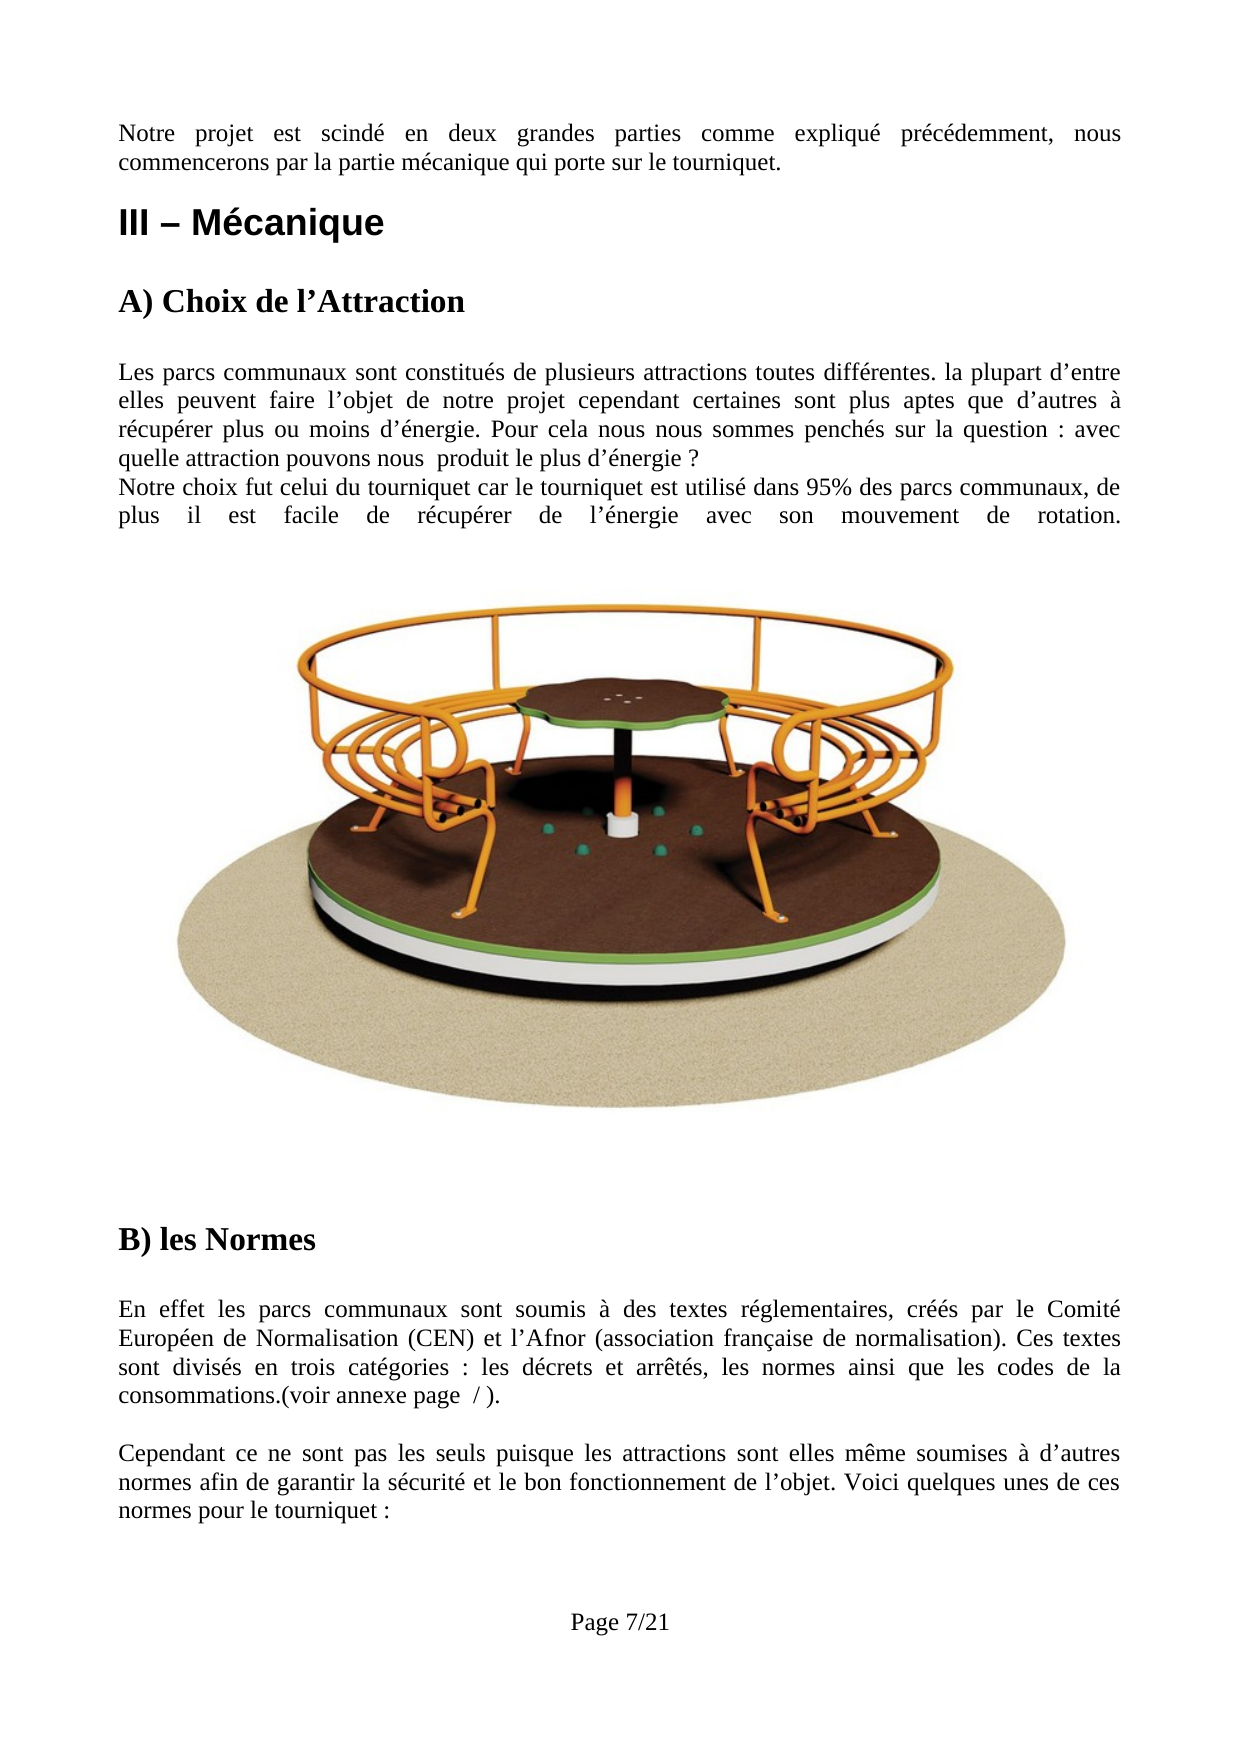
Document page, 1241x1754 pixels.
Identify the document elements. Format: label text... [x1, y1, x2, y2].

subtitle B) les Normes [118, 1219, 1122, 1257]
text Cependant ce ne sont pas les seuls puisque les attractions sont elles même soumises à d’autres normes afin de garantir la sécurité et le bon fonctionnement de l’objet. Voici quelques unes de ces normes pour le tourniquet : [118, 1438, 1122, 1524]
subtitle A) Choix de l’Attraction [118, 281, 1122, 319]
text Notre choix fut celui du tourniquet car le tourniquet est utilisé dans 95% des parcs communaux, de plus il est facile de récupérer de l’énergie avec son mouvement de rotation. [118, 472, 1122, 529]
text Notre projet est scindé en deux grandes parties comme expliqué précédemment, nous commencerons par la partie mécanique qui porte sur le tourniquet. [118, 118, 1122, 176]
subtitle III – Mécanique [71, 201, 1122, 244]
picture [118, 529, 1123, 1182]
text En effet les parcs communaux sont soumis à des textes réglementaires, créés par le Comité Européen de Normalisation (CEN) et l’Afnor (association française de normalisation). Ces textes sont divisés en trois catégories : les décrets et arrêtés, les normes ainsi que les codes de la consommations.(voir annexe page / ). [118, 1294, 1122, 1409]
text Les parcs communaux sont constitués de plusieurs attractions toutes différentes. la plupart d’entre elles peuvent faire l’objet de notre projet cependant certaines sont plus aptes que d’autres à récupérer plus ou moins d’énergie. Pour cela nous nous sommes penchés sur la question : avec quelle attraction pouvons nous produit le plus d’énergie ? [118, 357, 1122, 472]
